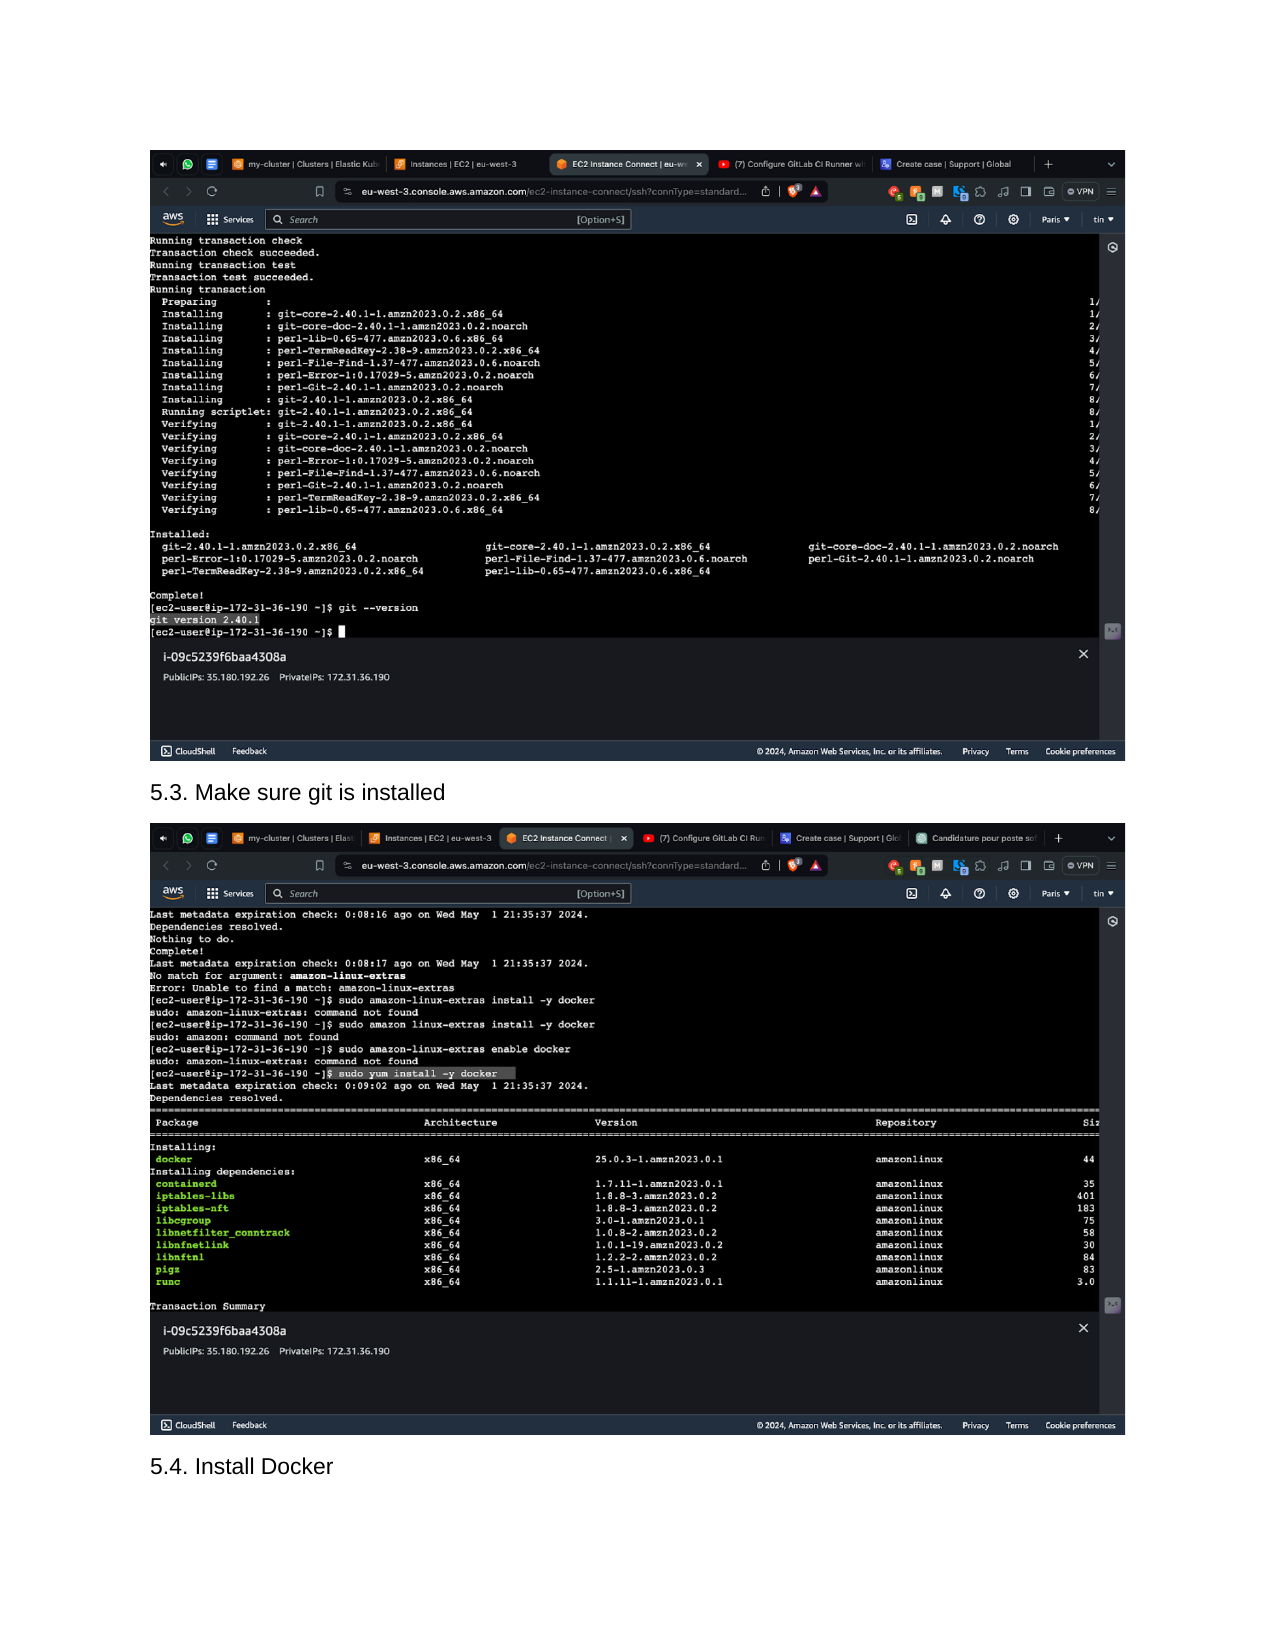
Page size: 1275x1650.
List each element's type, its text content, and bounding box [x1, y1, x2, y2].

text 5.4. Install Docker [150, 1453, 1125, 1479]
text 5.3. Make sure git is installed [150, 779, 1125, 806]
